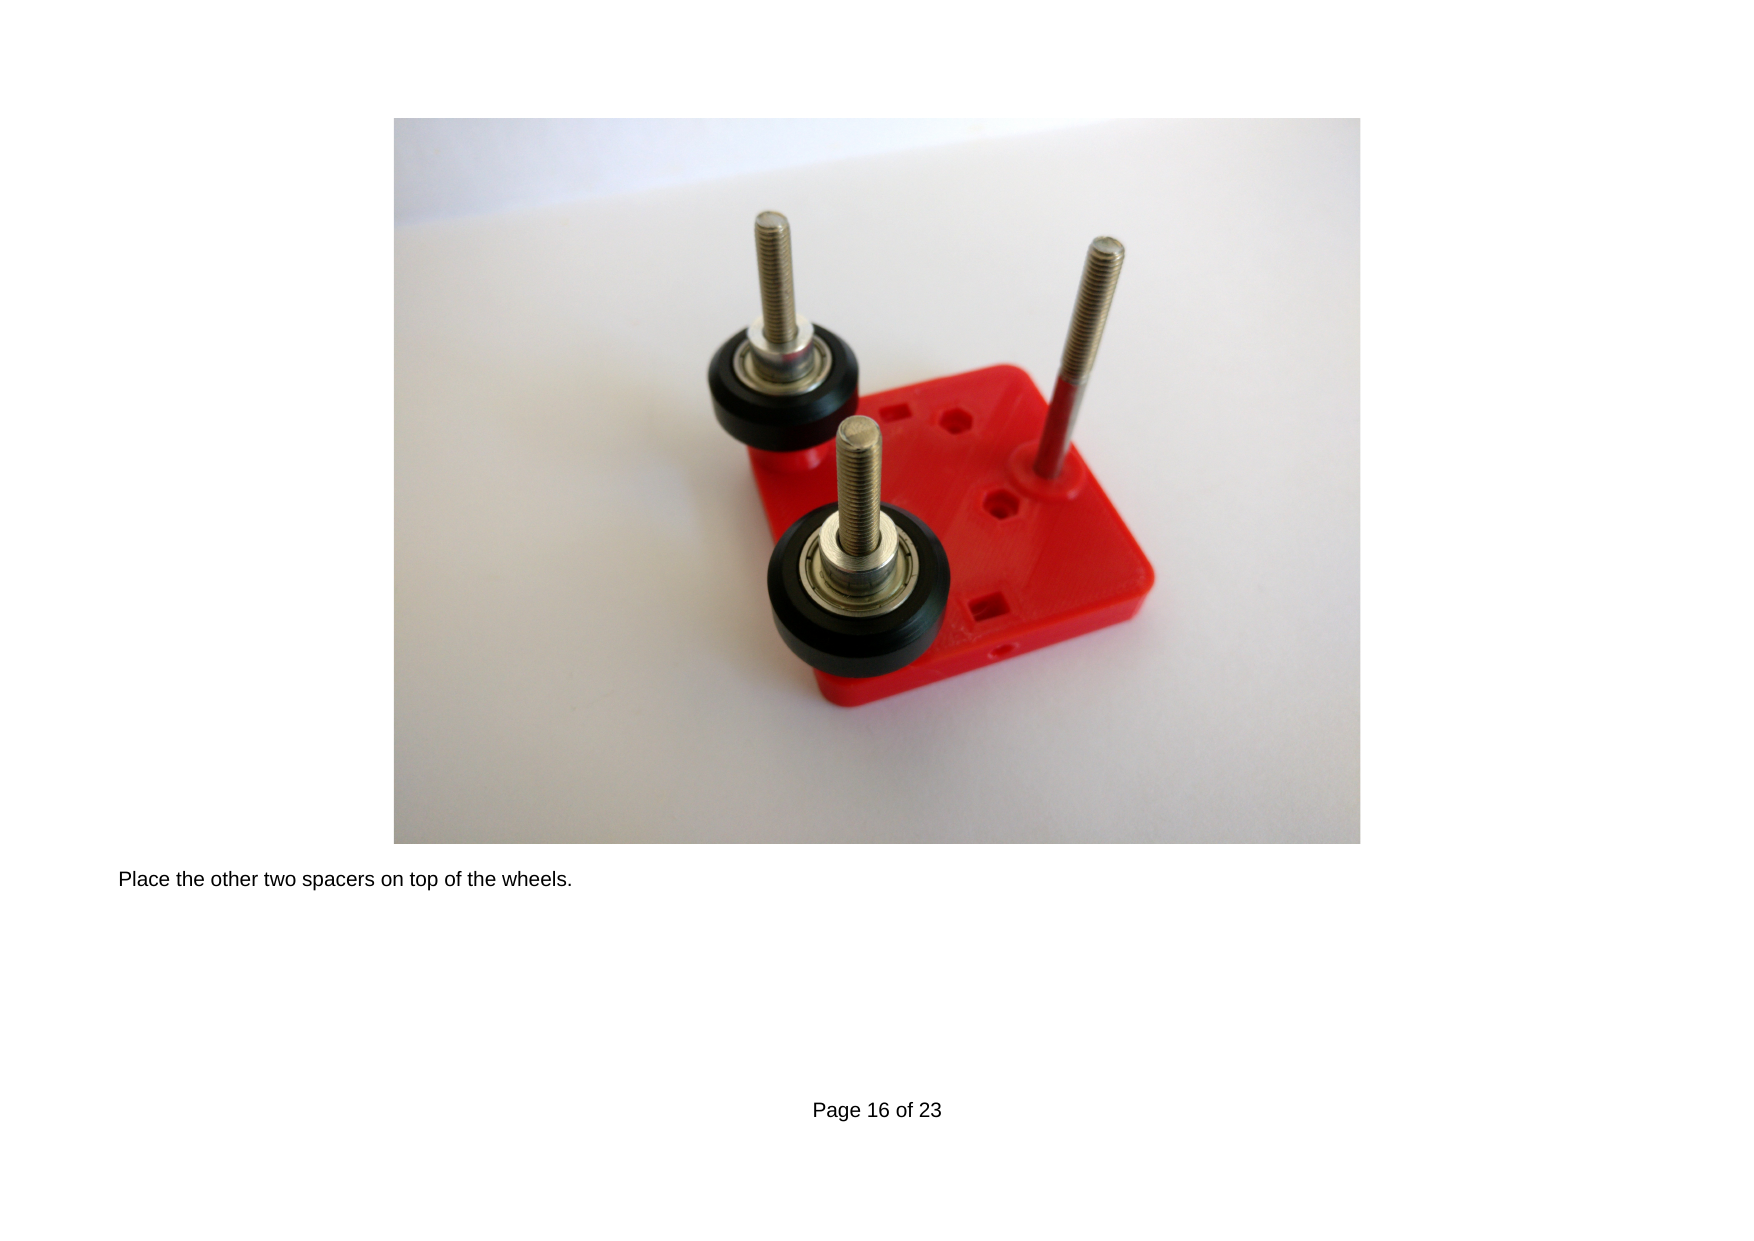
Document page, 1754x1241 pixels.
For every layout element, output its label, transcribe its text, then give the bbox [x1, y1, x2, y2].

text Place the other two spacers on top of the wheels. [118, 867, 1636, 891]
picture [393, 118, 1361, 844]
